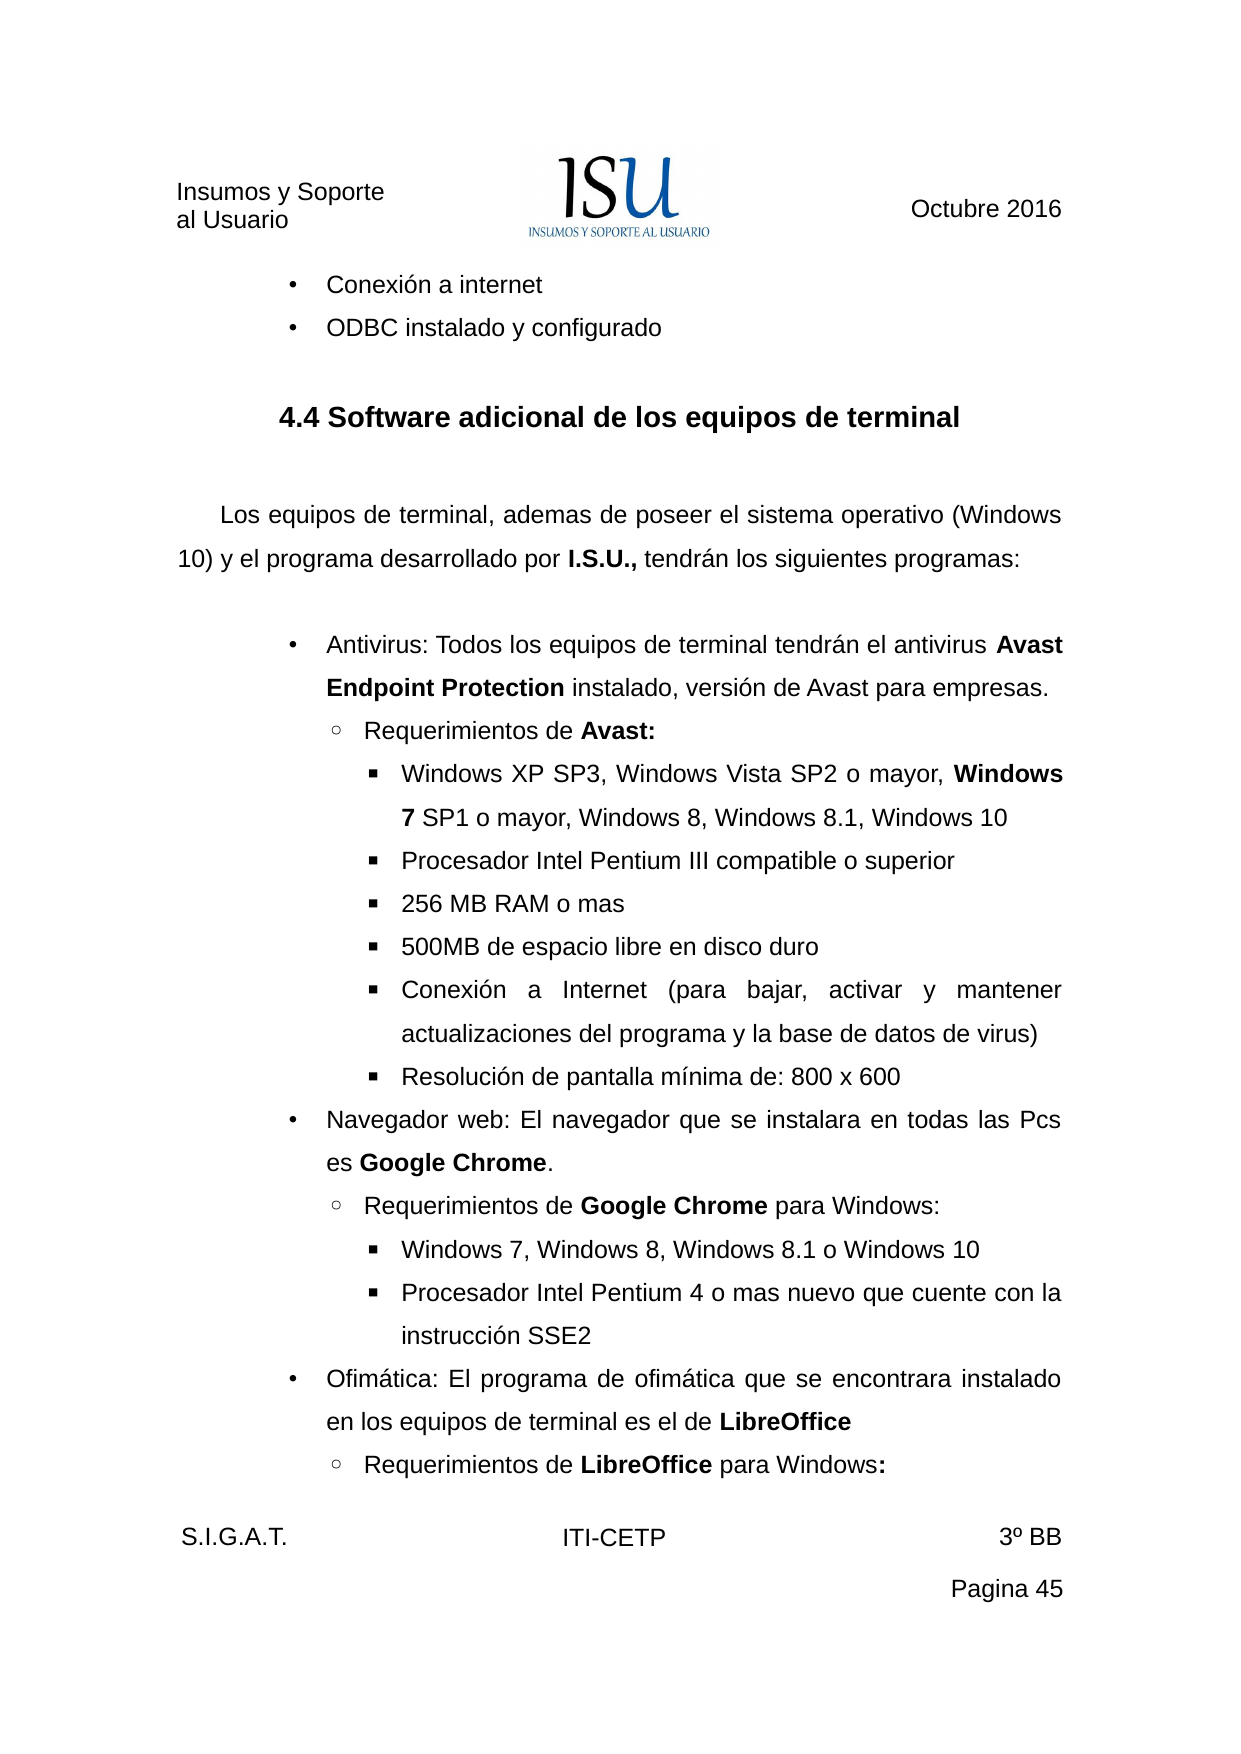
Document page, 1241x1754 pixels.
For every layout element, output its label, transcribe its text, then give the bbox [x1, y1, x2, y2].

list Ofimática: El programa de ofimática que se encontrara instalado en los equipos de terminal es el de LibreOffice [288, 1364, 1063, 1436]
list Requerimientos de LibreOffice para Windows: [326, 1451, 1063, 1479]
text Los equipos de terminal, ademas de poseer el sistema operativo (Windows 10) y el programa desarrollado por I.S.U., tendrán los siguientes programas: [177, 500, 1063, 572]
list Navegador web: El navegador que se instalara en todas las Pcs es Google Chrome. [288, 1105, 1063, 1177]
list Conexión a Internet (para bajar, activar y mantener actualizaciones del programa y la base de datos de virus) [363, 975, 1063, 1047]
list Conexión a internet [288, 270, 1063, 299]
list Resolución de pantalla mínima de: 800 x 600 [363, 1062, 1063, 1091]
list Windows 7, Windows 8, Windows 8.1 o Windows 10 [363, 1234, 1063, 1263]
text 4.4 Software adicional de los equipos de terminal [177, 400, 1063, 433]
list Requerimientos de Google Chrome para Windows: [326, 1191, 1063, 1220]
list 256 MB RAM o mas [363, 889, 1063, 918]
list Requerimientos de Avast: [326, 716, 1063, 745]
list 500MB de espacio libre en disco duro [363, 932, 1063, 961]
list Antivirus: Todos los equipos de terminal tendrán el antivirus Avast Endpoint Protection instalado, versión de Avast para empresas. [288, 630, 1063, 702]
list Procesador Intel Pentium 4 o mas nuevo que cuente con la instrucción SSE2 [363, 1278, 1063, 1350]
picture [517, 138, 723, 252]
list Windows XP SP3, Windows Vista SP2 o mayor, Windows 7 SP1 o mayor, Windows 8, Windows 8.1, Windows 10 [363, 759, 1063, 831]
list Procesador Intel Pentium III compatible o superior [363, 846, 1063, 874]
list ODBC instalado y configurado [288, 313, 1063, 342]
